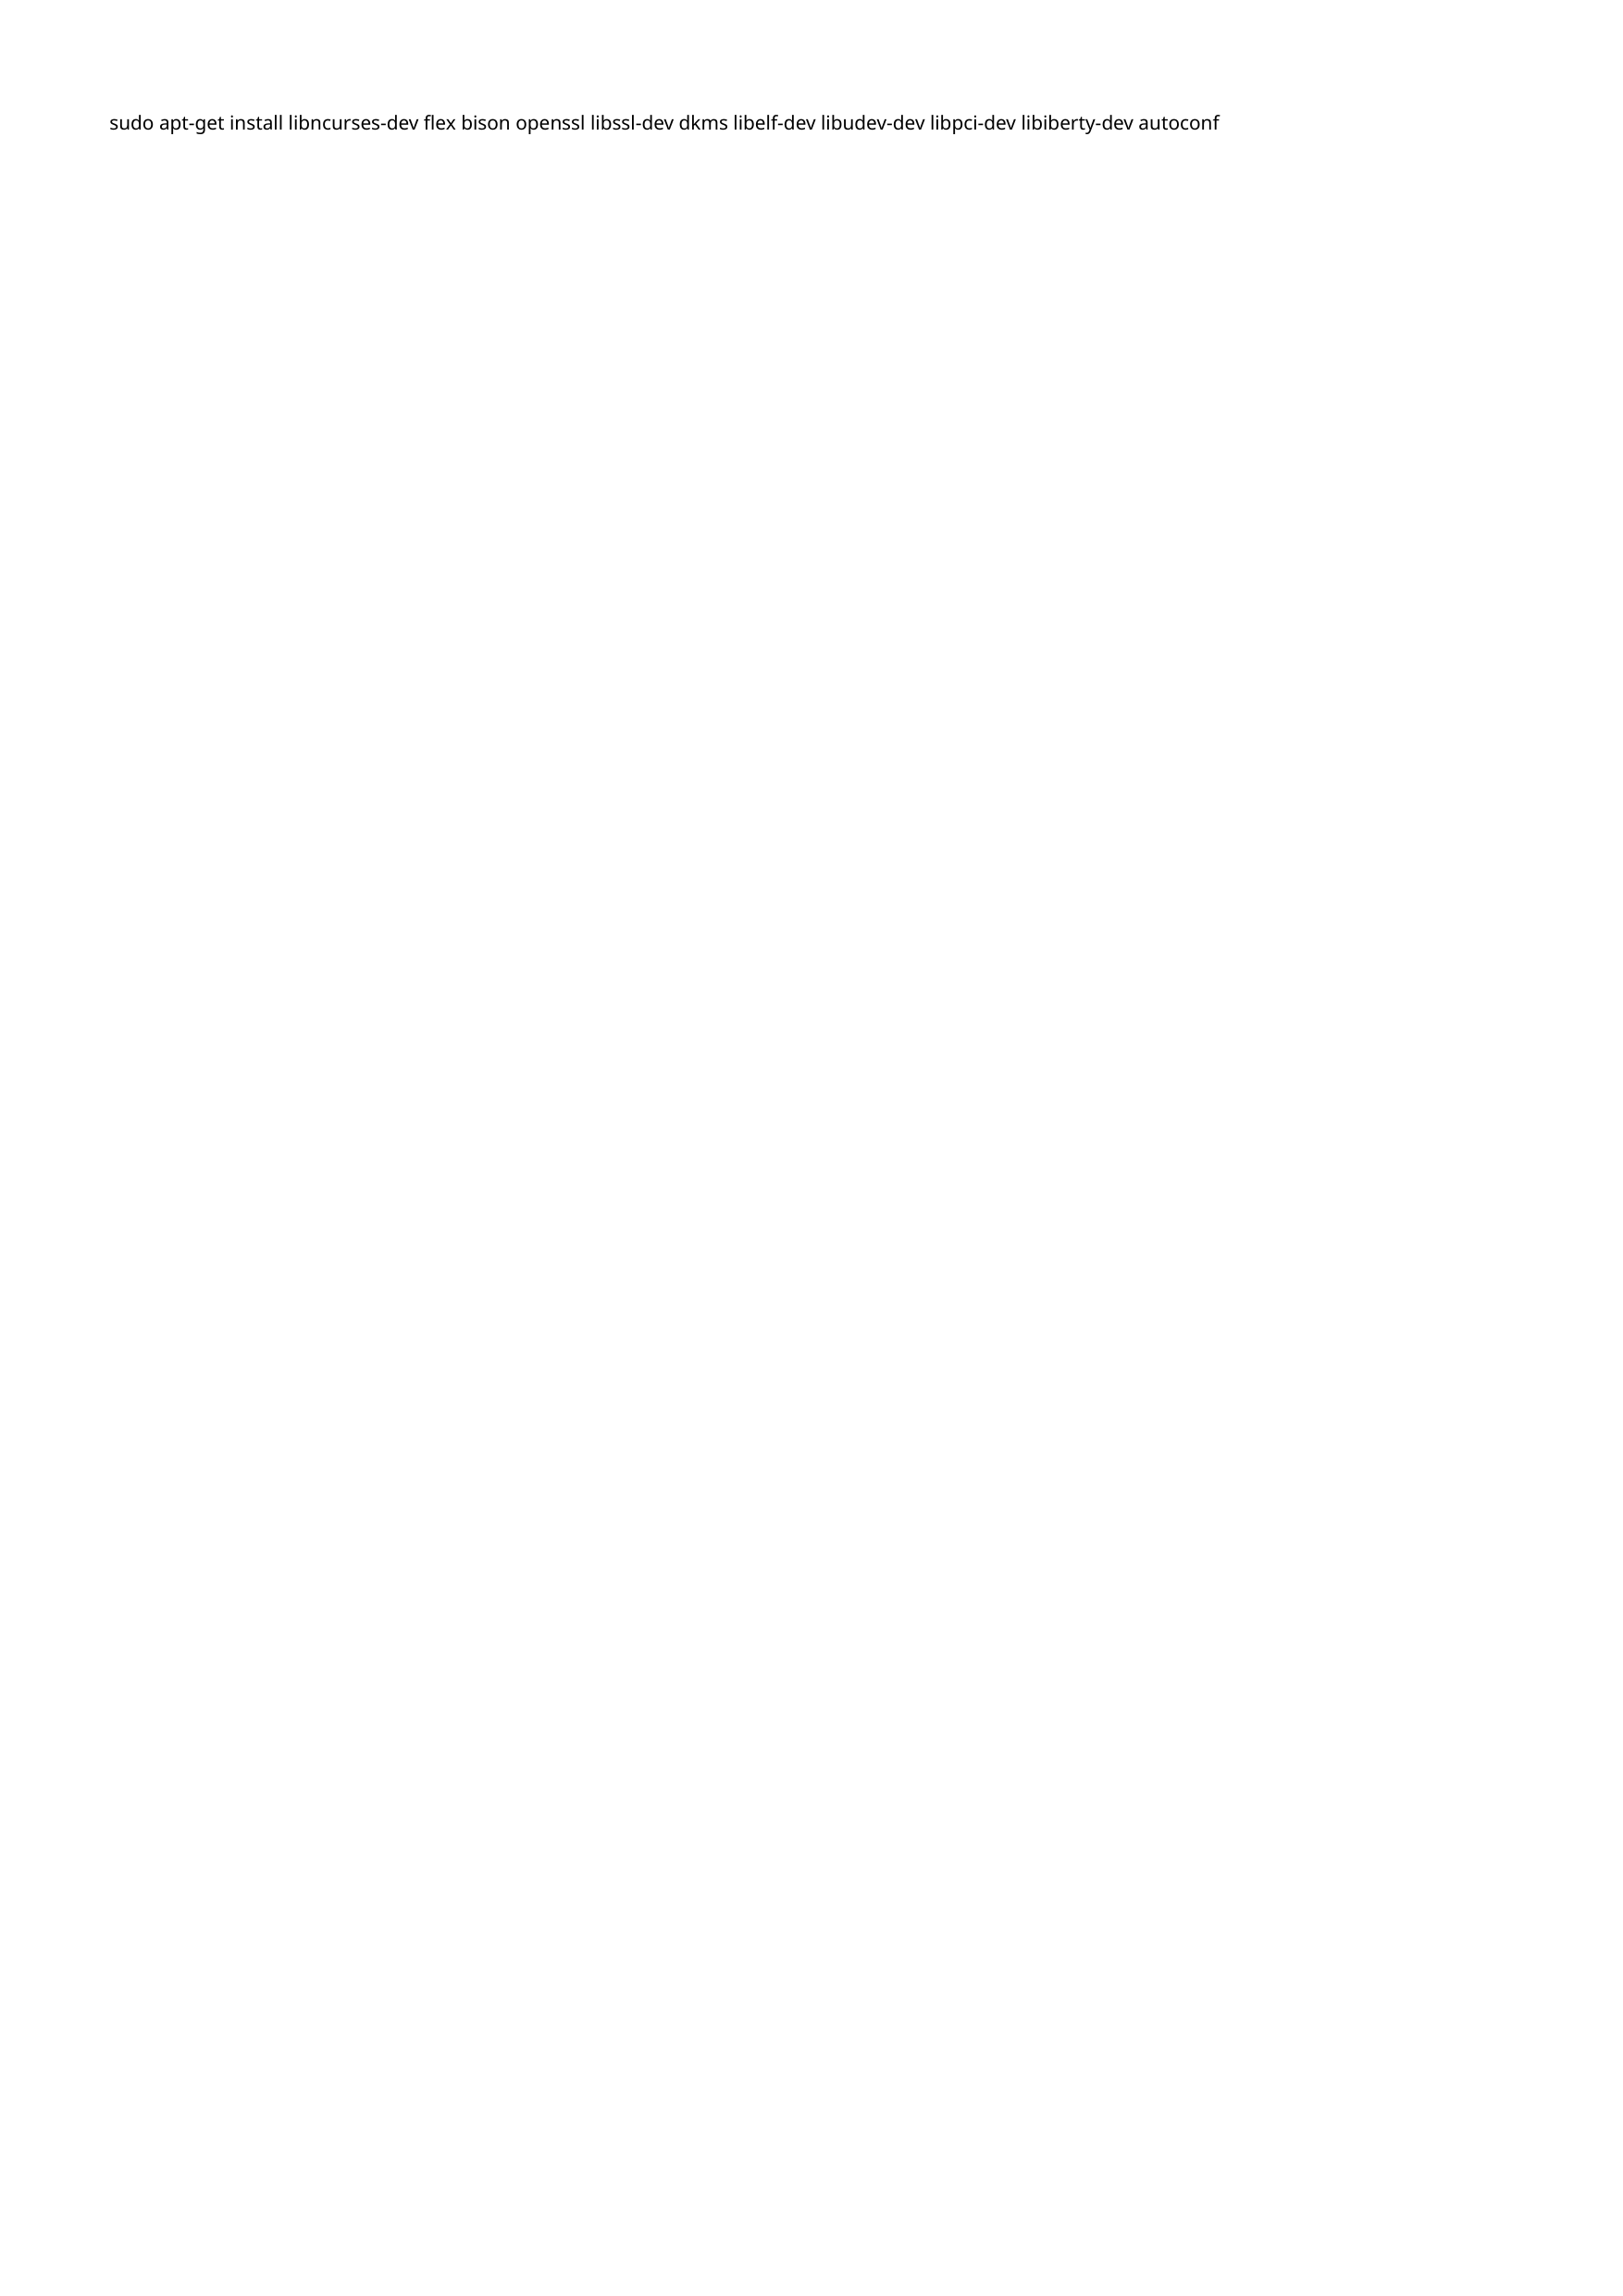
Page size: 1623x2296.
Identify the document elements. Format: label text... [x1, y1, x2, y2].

text sudo apt-get install libncurses-dev flex bison openssl libssl-dev dkms libelf-dev libudev-dev libpci-dev libiberty-dev autoconf [109, 109, 1514, 136]
